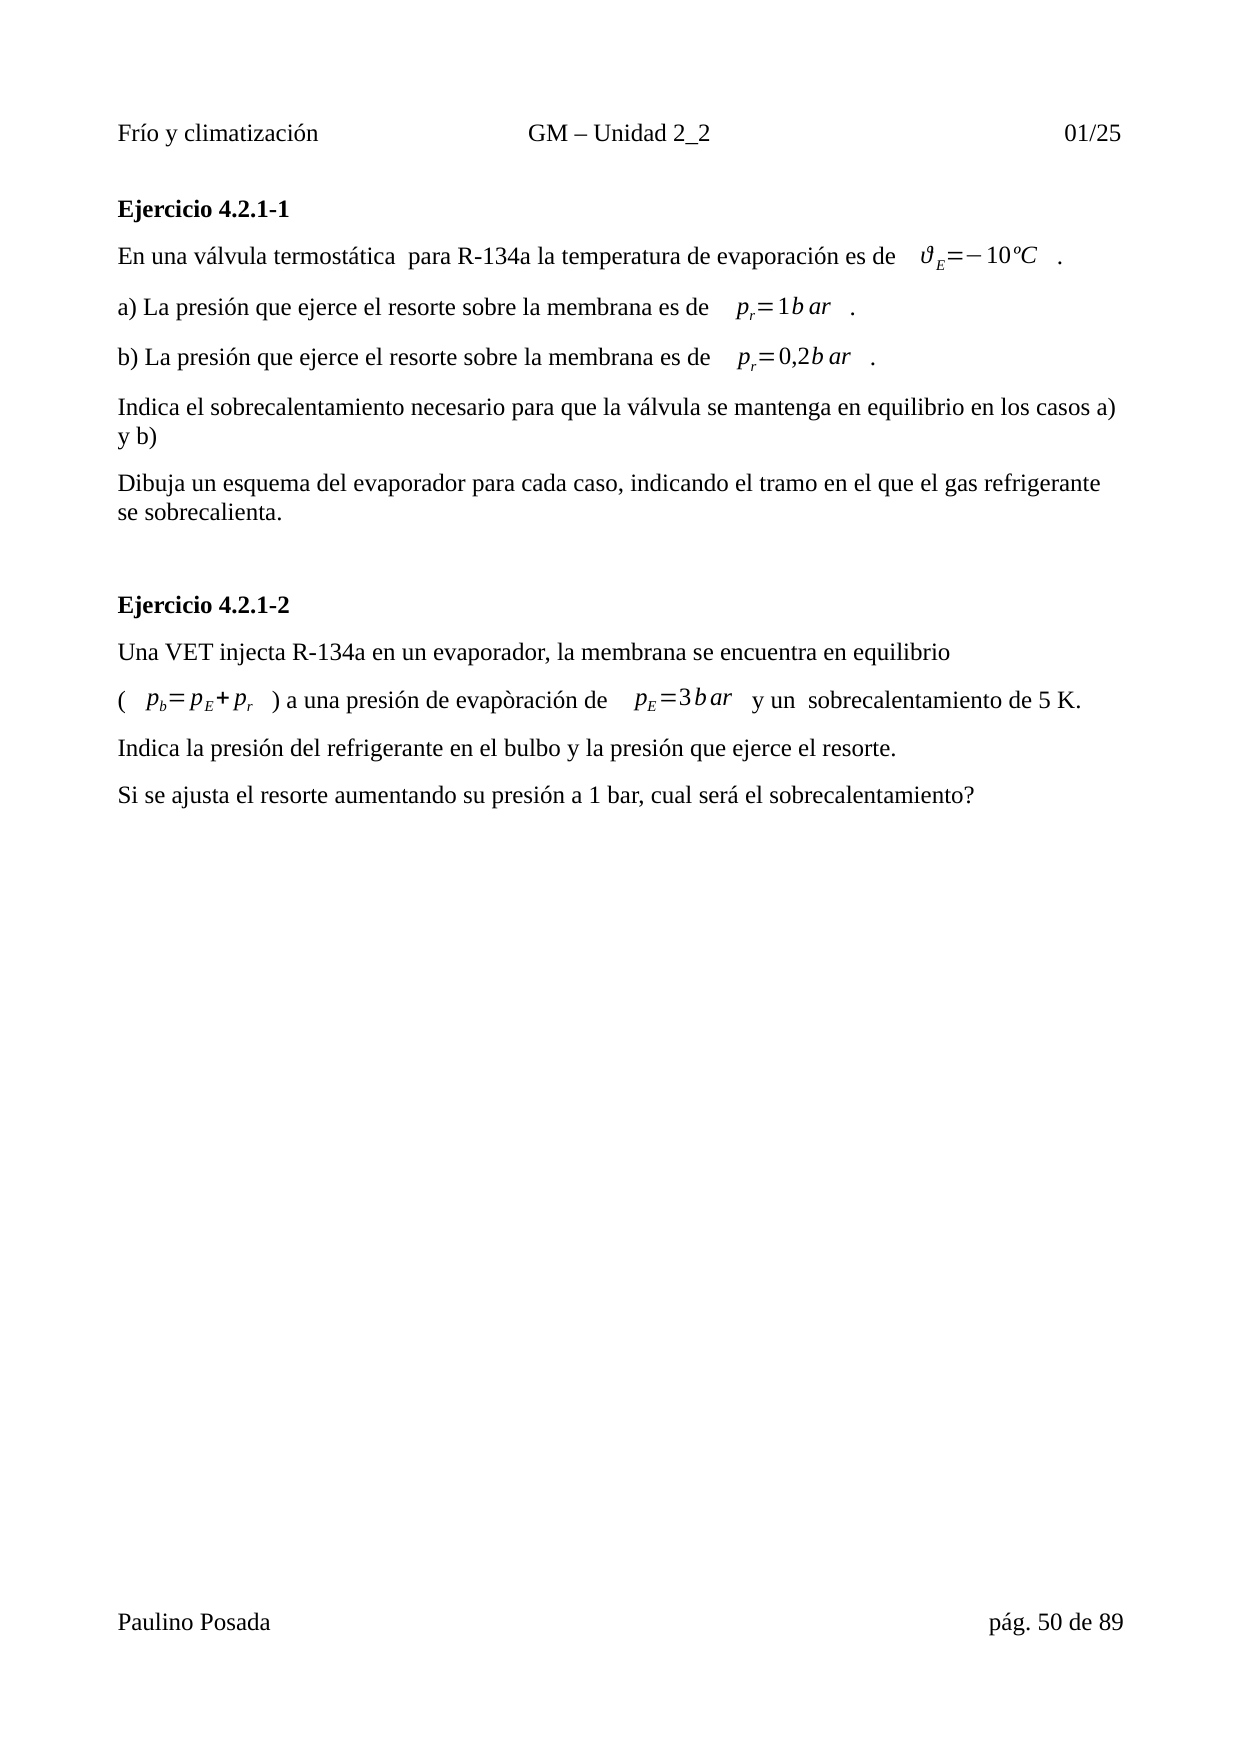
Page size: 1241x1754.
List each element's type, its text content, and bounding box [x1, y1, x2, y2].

text En una válvula termostática para R-134a la temperatura de evaporación es de . [117, 241, 1123, 273]
text () a una presión de evapòración de y un sobrecalentamiento de 5 K. [117, 684, 1123, 715]
text Si se ajusta el resorte aumentando su presión a 1 bar, cual será el sobrecalentamiento? [117, 780, 1123, 809]
text Ejercicio 4.2.1-2 [117, 590, 1123, 619]
text Indica el sobrecalentamiento necesario para que la válvula se mantenga en equilibrio en los casos a) y b) [117, 392, 1123, 450]
text Indica la presión del refrigerante en el bulbo y la presión que ejerce el resorte. [117, 733, 1123, 762]
text a) La presión que ejerce el resorte sobre la membrana es de . [117, 292, 1123, 324]
text Ejercicio 4.2.1-1 [117, 194, 1123, 223]
text Dibuja un esquema del evaporador para cada caso, indicando el tramo en el que el gas refrigerante se sobrecalienta. [117, 468, 1123, 525]
text b) La presión que ejerce el resorte sobre la membrana es de . [117, 342, 1123, 374]
text Una VET injecta R-134a en un evaporador, la membrana se encuentra en equilibrio [117, 637, 1123, 666]
